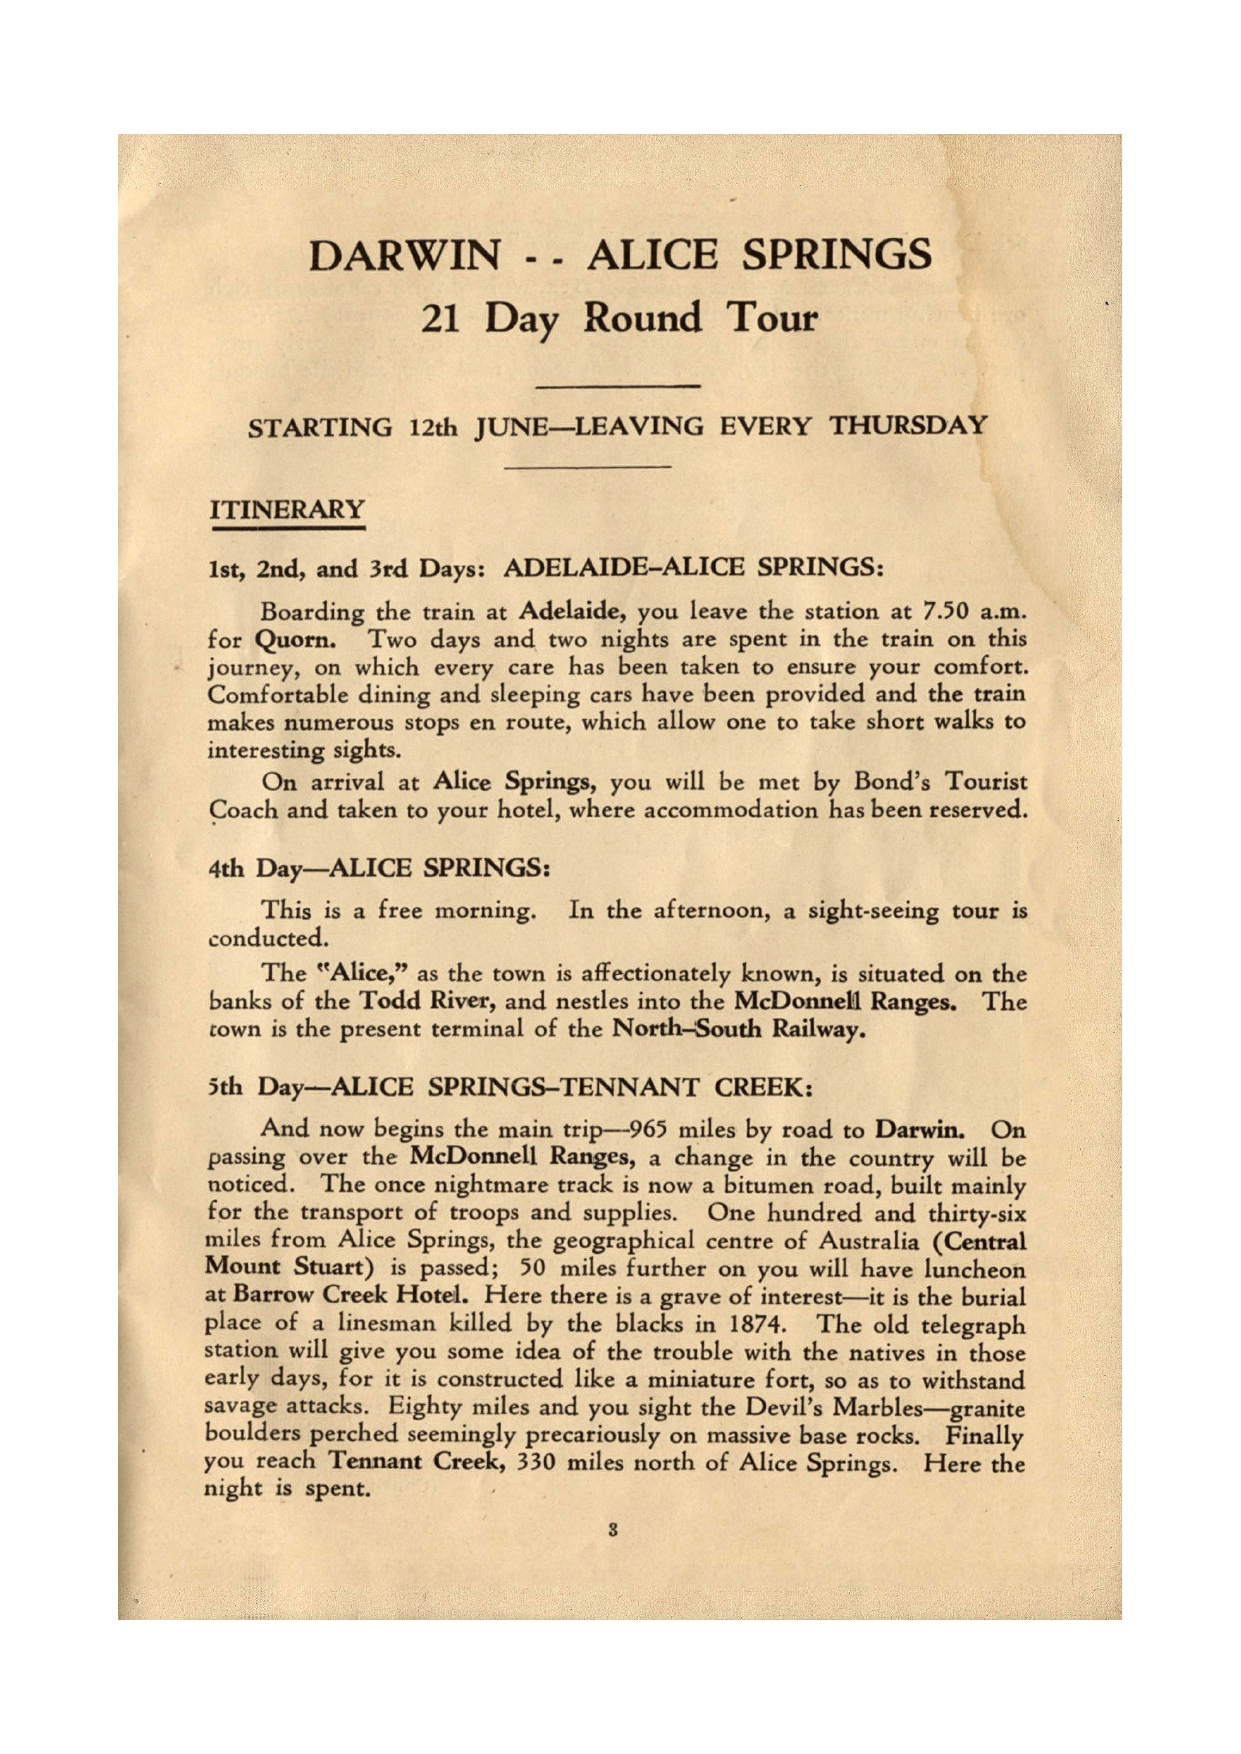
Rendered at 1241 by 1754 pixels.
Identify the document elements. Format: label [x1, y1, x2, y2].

picture [118, 134, 1123, 1620]
